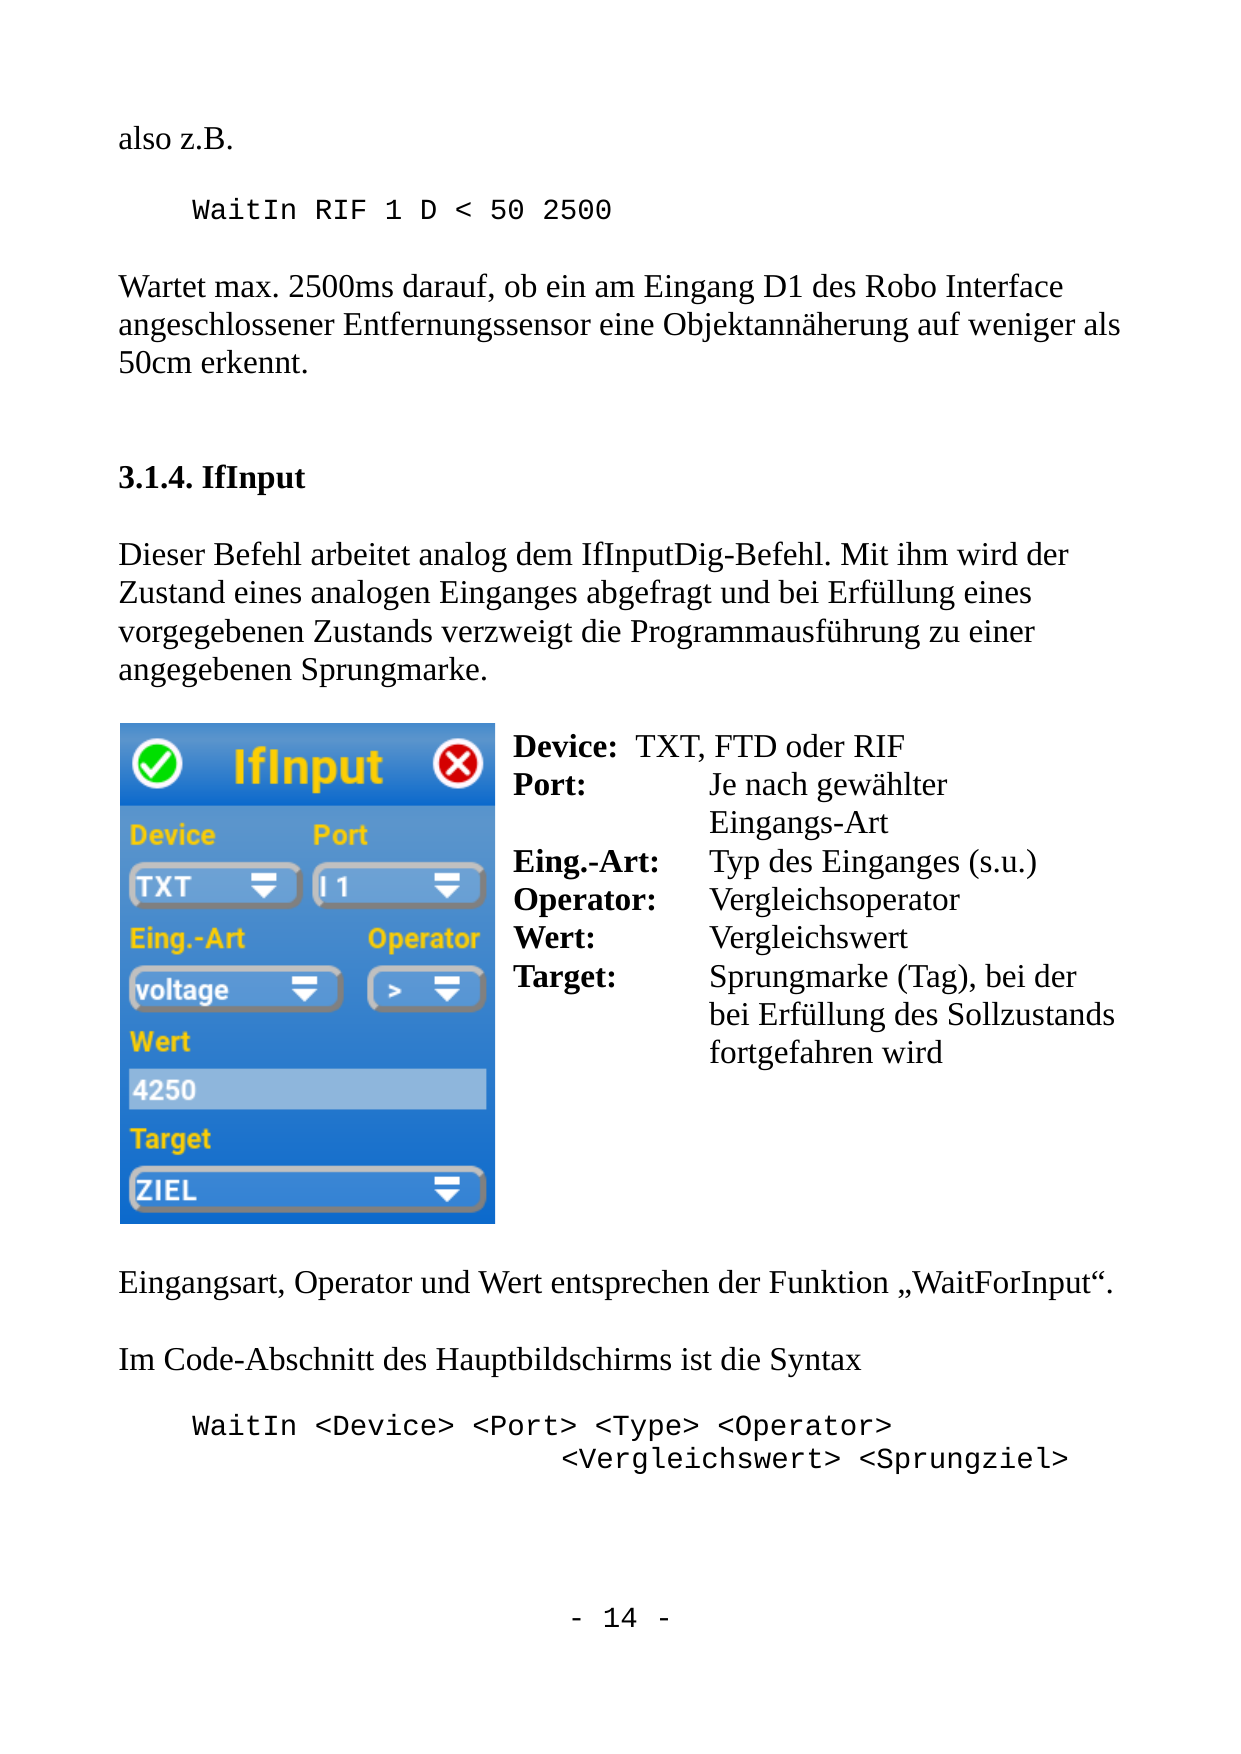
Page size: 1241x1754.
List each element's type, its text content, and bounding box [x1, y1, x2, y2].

picture [120, 723, 496, 1224]
text Dieser Befehl arbeitet analog dem IfInputDig-Befehl. Mit ihm wird der Zustand eines analogen Einganges abgefragt und bei Erfüllung eines vorgegebenen Zustands verzweigt die Programmausführung zu einer angegebenen Sprungmarke. [118, 534, 1122, 688]
text Wartet max. 2500ms darauf, ob ein am Eingang D1 des Robo Interface angeschlossener Entfernungssensor eine Objektannäherung auf weniger als 50cm erkennt. [118, 266, 1122, 381]
text Port: Je nach gewählter Eingangs-Art [496, 764, 1122, 841]
text Eingangsart, Operator und Wert entsprechen der Funktion „WaitForInput“. [118, 1263, 1122, 1301]
text 3.1.4. IfInput [118, 458, 1122, 496]
text WaitIn <Device> <Port> <Type> <Operator> <Vergleichswert> <Sprungziel> [118, 1411, 1122, 1477]
text Im Code-Abschnitt des Hauptbildschirms ist die Syntax [118, 1339, 1122, 1378]
text also z.B. [118, 118, 1122, 156]
text fortgefahren wird [496, 1033, 1122, 1071]
text Device: TXT, FTD oder RIF [496, 726, 1122, 764]
text Operator: Vergleichsoperator [496, 879, 1122, 918]
text Wert: Vergleichswert [496, 918, 1122, 956]
text WaitIn RIF 1 D < 50 2500 [118, 195, 1122, 228]
text Target: Sprungmarke (Tag), bei der bei Erfüllung des Sollzustands [496, 956, 1122, 1033]
text Eing.-Art: Typ des Einganges (s.u.) [496, 841, 1122, 879]
